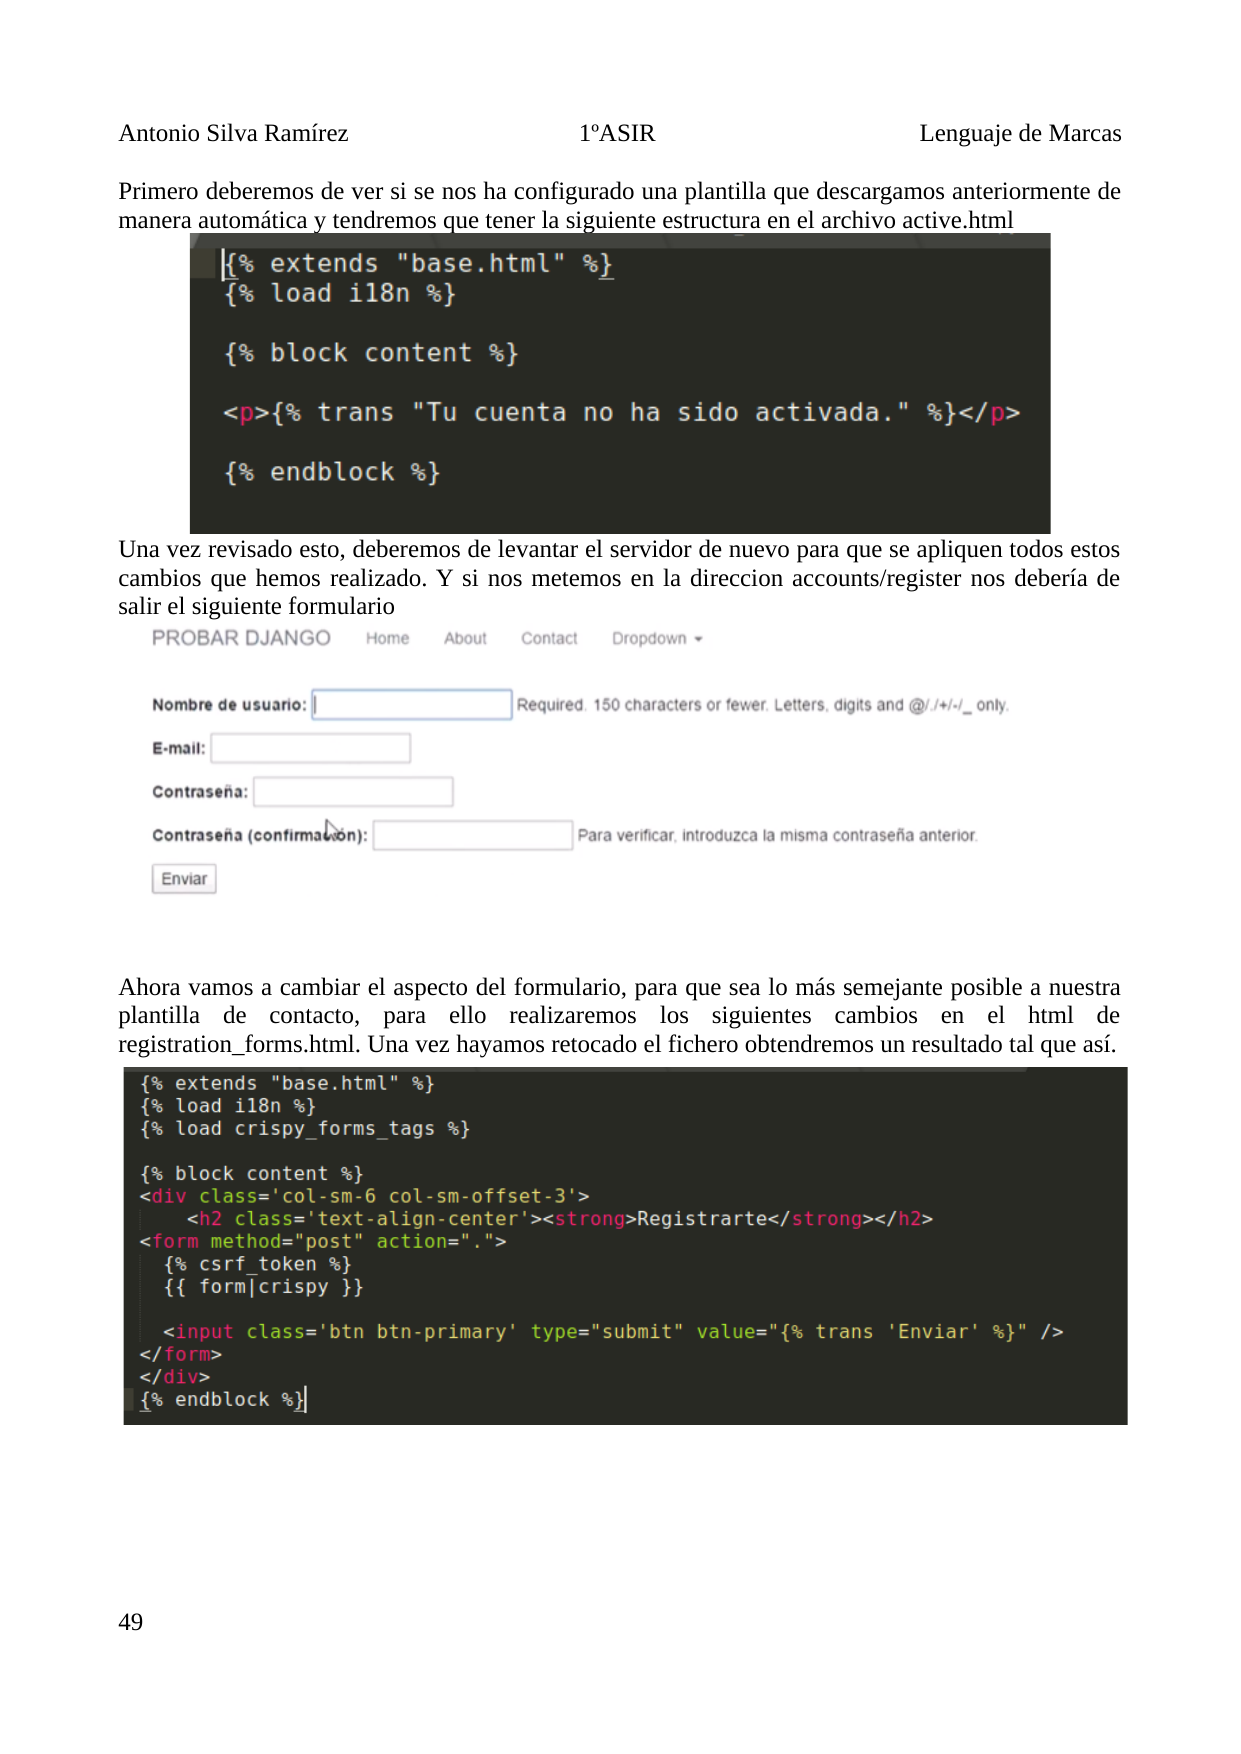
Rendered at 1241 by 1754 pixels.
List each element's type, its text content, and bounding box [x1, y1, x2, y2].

picture [189, 233, 1051, 534]
picture [118, 620, 1059, 972]
text Ahora vamos a cambiar el aspecto del formulario, para que sea lo más semejante posible a nuestra plantilla de contacto, para ello realizaremos los siguientes cambios en el html de registration_forms.html. Una vez hayamos retocado el fichero obtendremos un resultado tal que así. [118, 972, 1122, 1058]
text Una vez revisado esto, deberemos de levantar el servidor de nuevo para que se apliquen todos estos cambios que hemos realizado. Y si nos metemos en la direccion accounts/register nos debería de salir el siguiente formulario [118, 234, 1122, 620]
picture [123, 1067, 1128, 1425]
text Primero deberemos de ver si se nos ha configurado una plantilla que descargamos anteriormente de manera automática y tendremos que tener la siguiente estructura en el archivo active.html [118, 176, 1122, 234]
